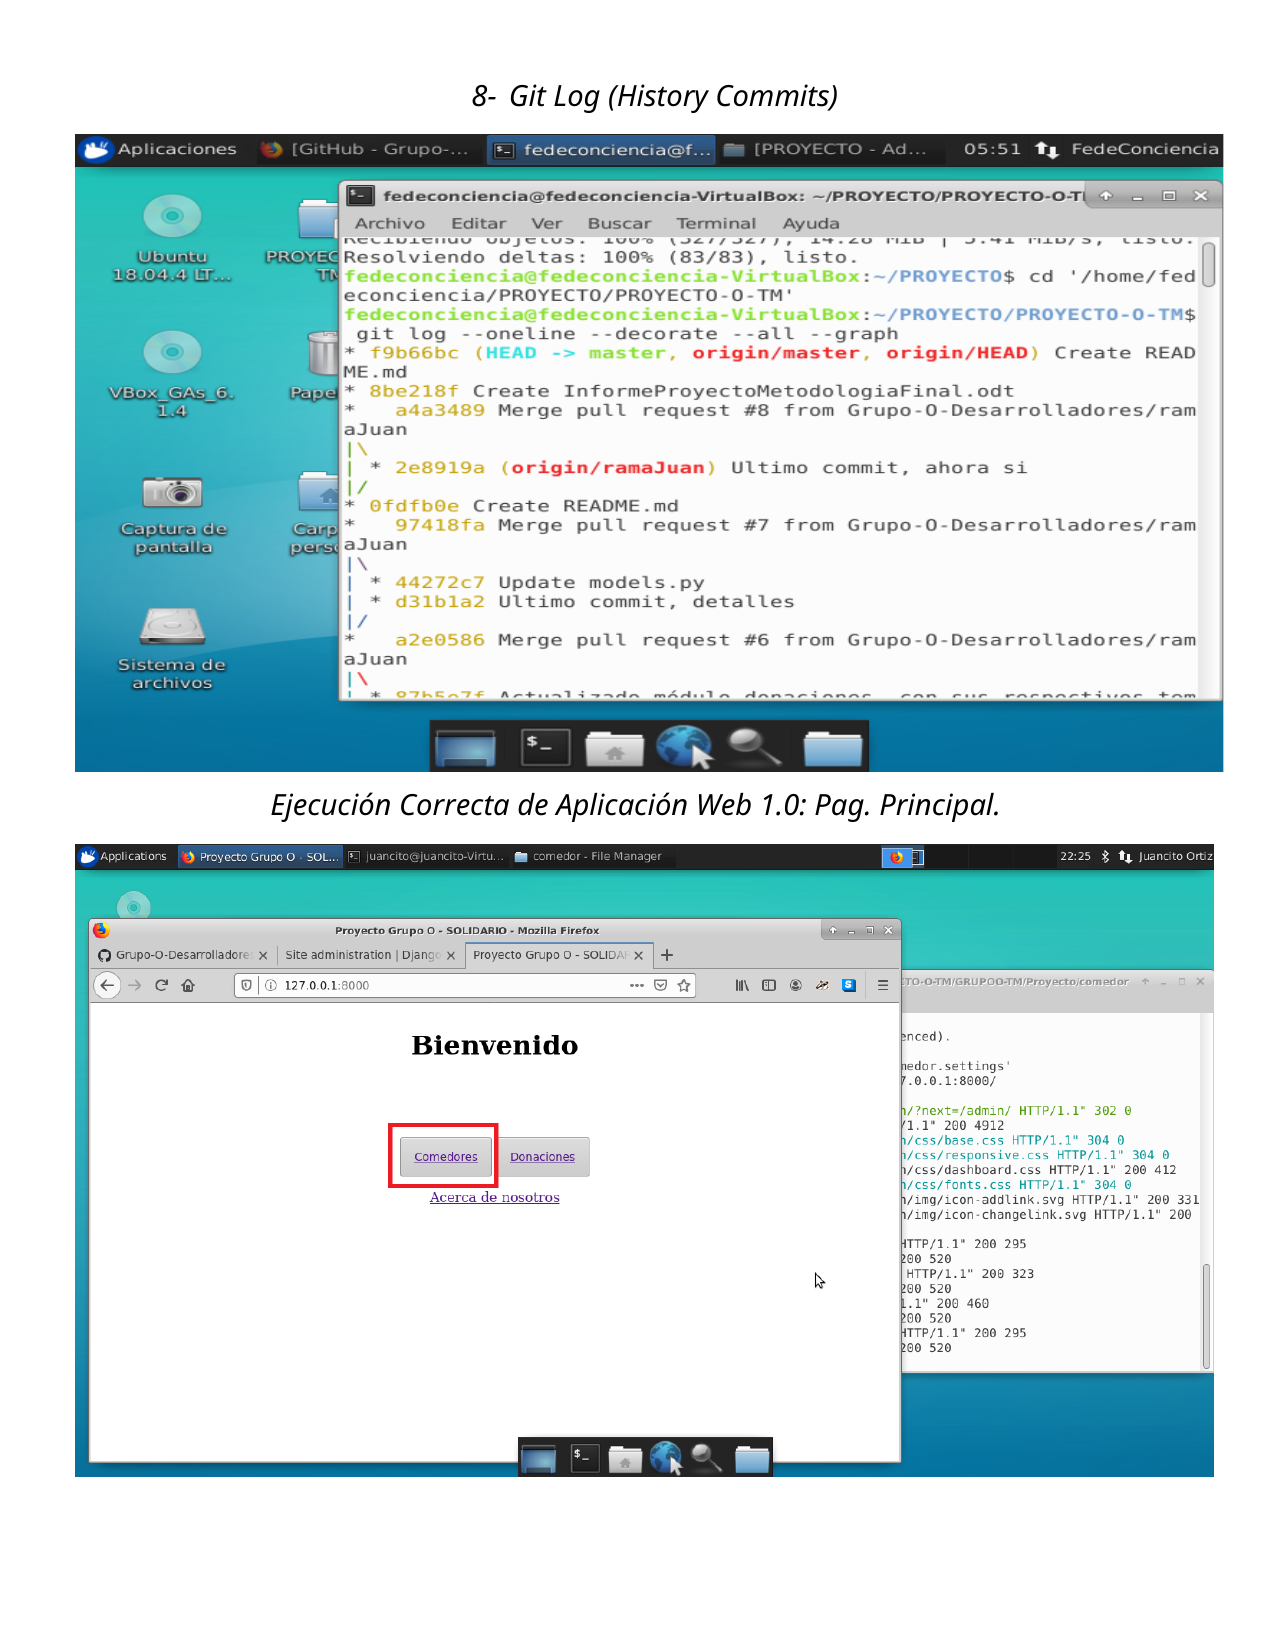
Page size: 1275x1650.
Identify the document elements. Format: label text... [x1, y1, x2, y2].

list Git Log (History Commits) [112, 75, 1200, 115]
list Ejecución Correcta de Aplicación Web 1.0: Pag. Principal. [75, 785, 1200, 824]
